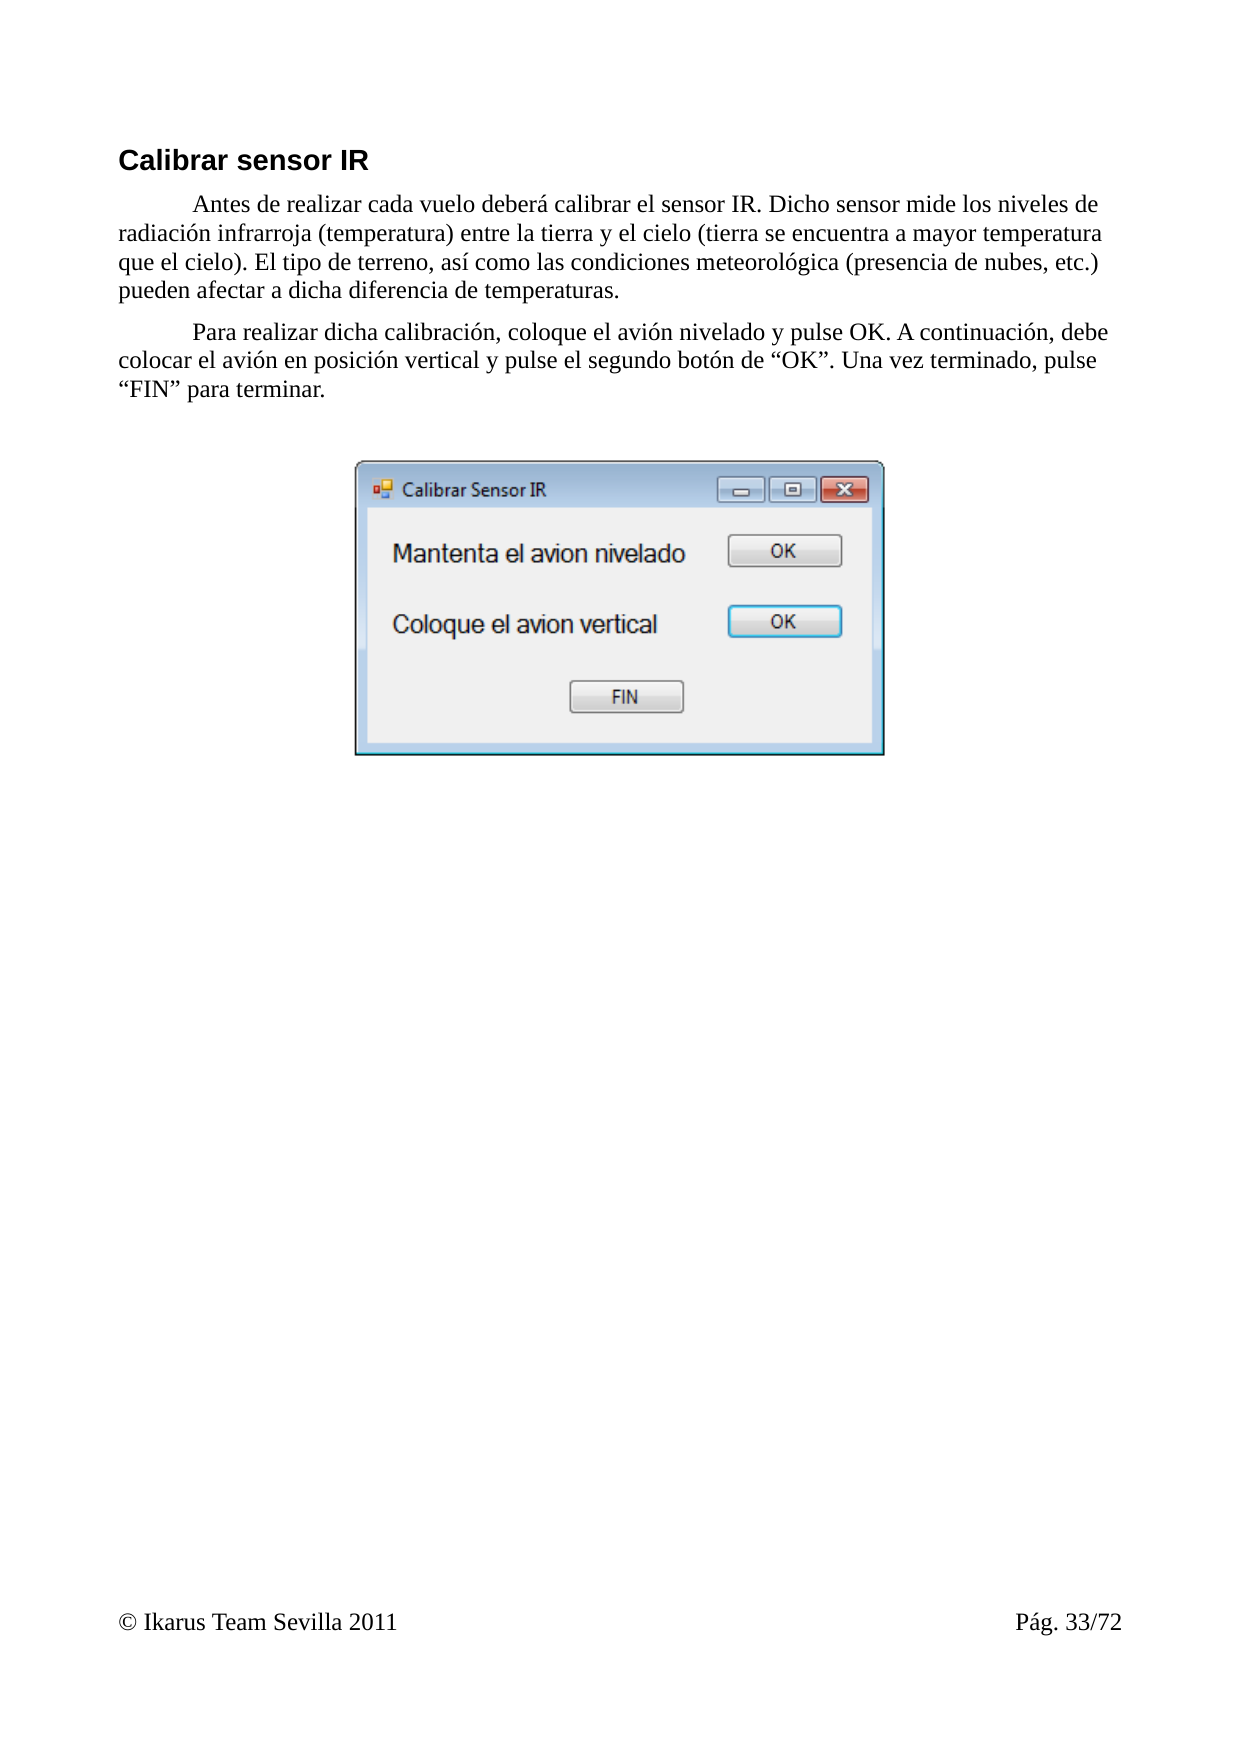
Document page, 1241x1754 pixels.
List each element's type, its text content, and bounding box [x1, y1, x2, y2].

text Antes de realizar cada vuelo deberá calibrar el sensor IR. Dicho sensor mide los niveles de radiación infrarroja (temperatura) entre la tierra y el cielo (tierra se encuentra a mayor temperatura que el cielo). El tipo de terreno, así como las condiciones meteorológica (presencia de nubes, etc.) pueden afectar a dicha diferencia de temperaturas. [118, 189, 1122, 304]
picture [352, 456, 888, 759]
subtitle Calibrar sensor IR [118, 143, 1122, 177]
text Para realizar dicha calibración, coloque el avión nivelado y pulse OK. A continuación, debe colocar el avión en posición vertical y pulse el segundo botón de “OK”. Una vez terminado, pulse “FIN” para terminar. [118, 317, 1122, 403]
